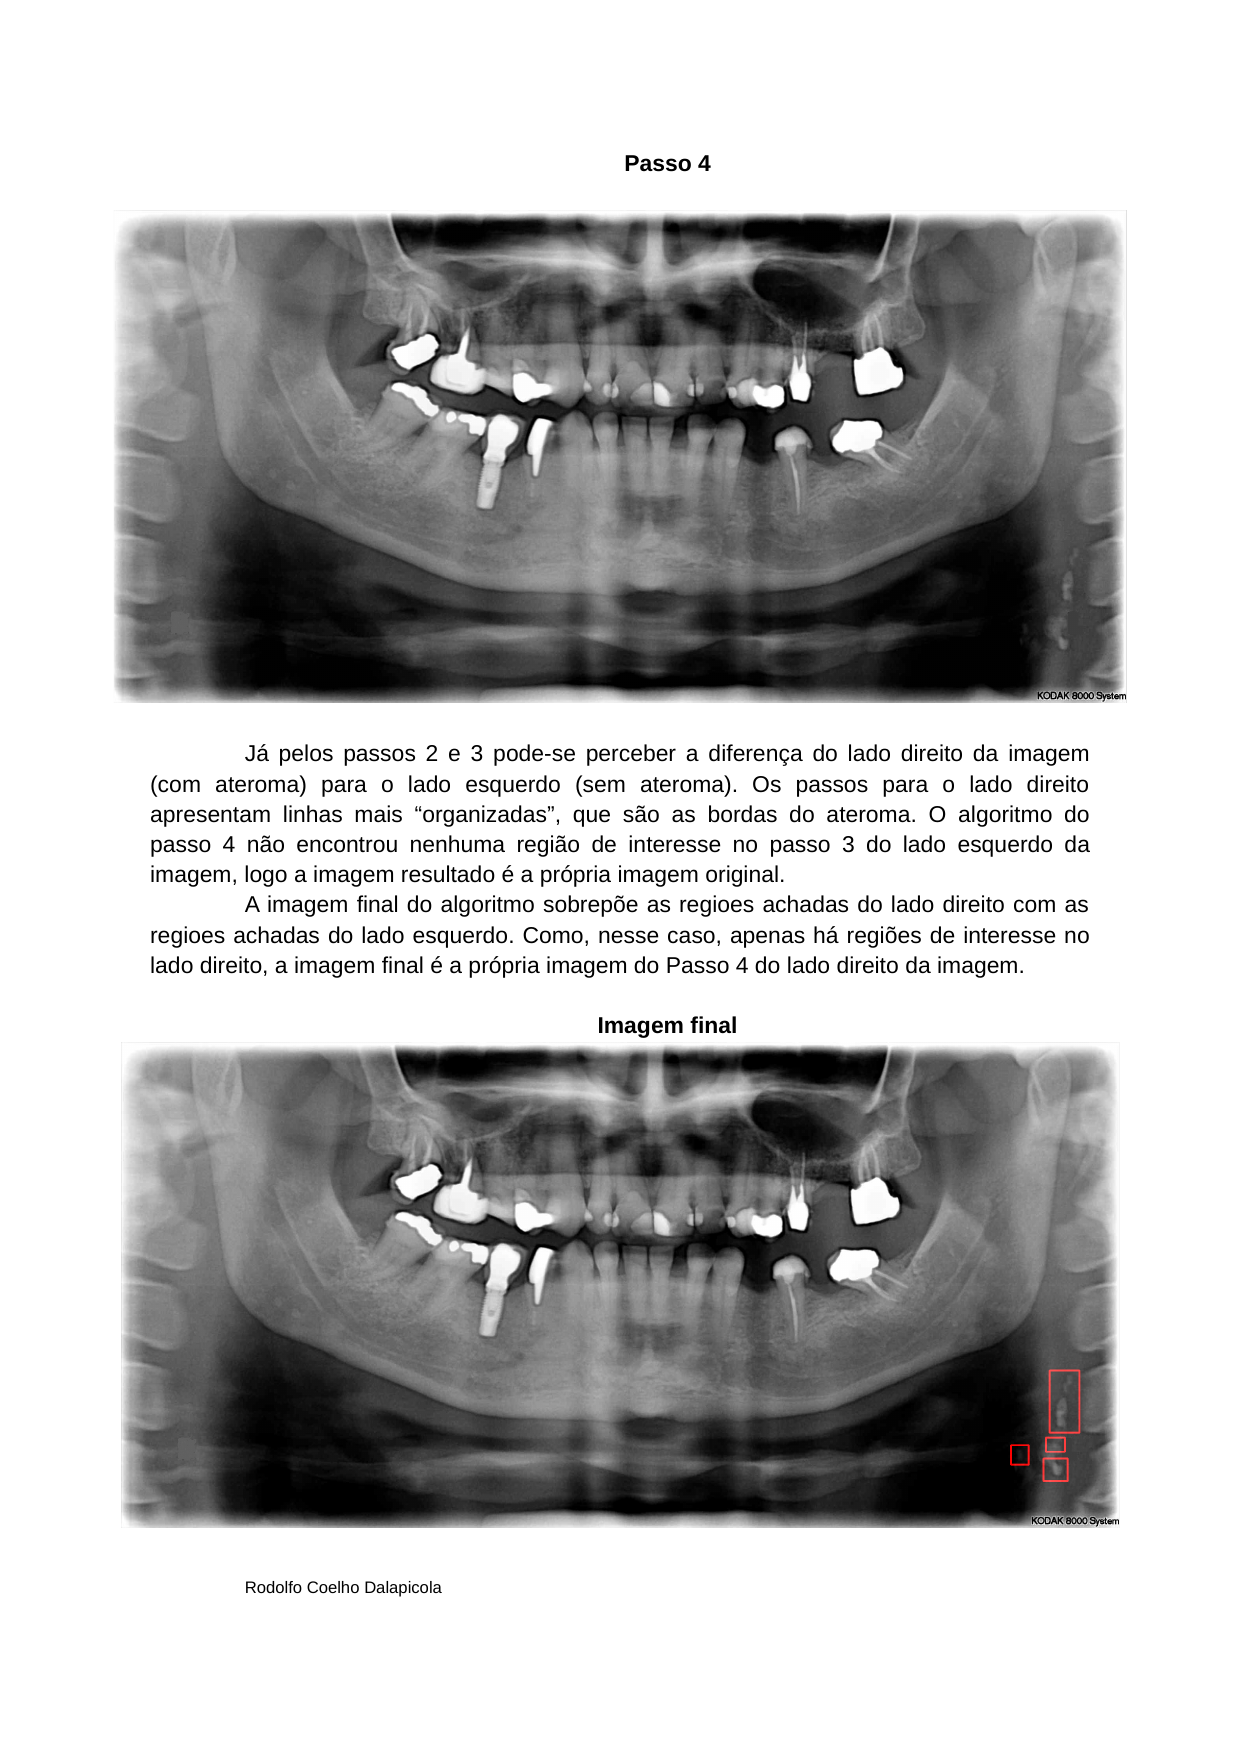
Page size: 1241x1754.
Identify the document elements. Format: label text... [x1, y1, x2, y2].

text Rodolfo Coelho Dalapicola [150, 1578, 1090, 1597]
picture [113, 210, 1127, 703]
picture [121, 1042, 1120, 1528]
text Imagem final [150, 1012, 1090, 1038]
text Passo 4 [150, 150, 1090, 176]
text Já pelos passos 2 e 3 pode-se perceber a diferença do lado direito da imagem (com ateroma) para o lado esquerdo (sem ateroma). Os passos para o lado direito apresentam linhas mais “organizadas”, que são as bordas do ateroma. O algoritmo do passo 4 não encontrou nenhuma região de interesse no passo 3 do lado esquerdo da imagem, logo a imagem resultado é a própria imagem original. [150, 740, 1090, 887]
text A imagem final do algoritmo sobrepõe as regioes achadas do lado direito com as regioes achadas do lado esquerdo. Como, nesse caso, apenas há regiões de interesse no lado direito, a imagem final é a própria imagem do Passo 4 do lado direito da imagem. [150, 891, 1090, 978]
